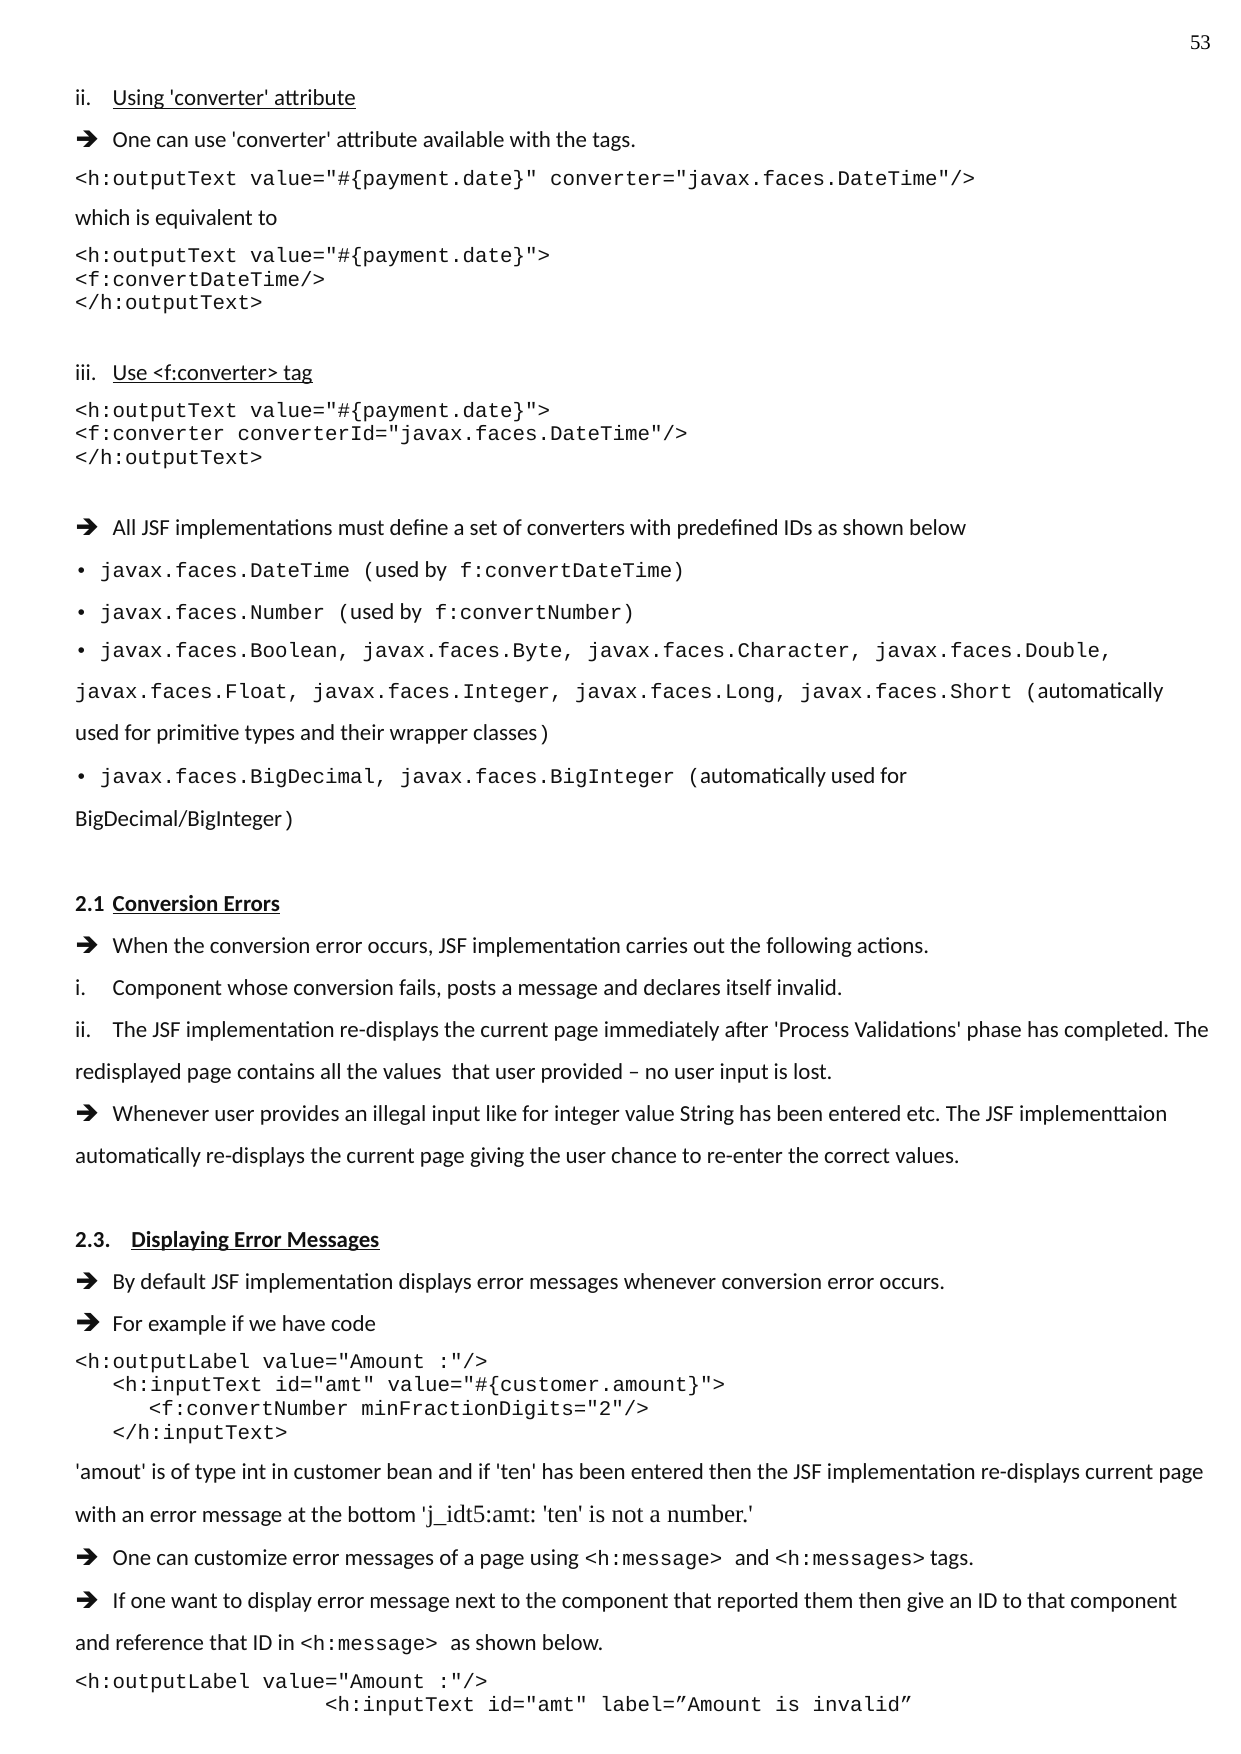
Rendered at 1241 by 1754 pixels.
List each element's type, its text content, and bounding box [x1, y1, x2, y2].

text 2.1 Conversion Errors [75, 889, 1211, 917]
text ii. Using 'converter' attribute [75, 83, 1211, 112]
text </h:outputText> [75, 292, 1211, 316]
list All JSF implementations must define a set of converters with predefined IDs as shown below [75, 513, 1211, 541]
list iii. Use <f:converter> tag [75, 358, 1211, 386]
text used for primitive types and their wrapper classes) [75, 718, 1211, 747]
text • javax.faces.Boolean, javax.faces.Byte, javax.faces.Character, javax.faces.Double, [75, 640, 1211, 664]
text </h:inputText> [75, 1422, 1211, 1445]
text <f:convertDateTime/> [75, 268, 1211, 292]
text • javax.faces.DateTime (used by f:convertDateTime) [75, 555, 1211, 583]
text i. Component whose conversion fails, posts a message and declares itself invalid. [75, 973, 1211, 1001]
text BigDecimal/BigInteger) [75, 804, 1211, 833]
list If one want to display error message next to the component that reported them then give an ID to that component and reference that ID in <h:message> as shown below. [75, 1586, 1211, 1656]
text • javax.faces.BigDecimal, javax.faces.BigInteger (automatically used for [75, 761, 1211, 790]
text which is equivalent to [75, 203, 1211, 231]
text javax.faces.Float, javax.faces.Integer, javax.faces.Long, javax.faces.Short (automatically [75, 676, 1211, 704]
text <h:outputLabel value="Amount :"/> [75, 1351, 1211, 1374]
text • javax.faces.Number (used by f:convertNumber) [75, 597, 1211, 626]
text ii. The JSF implementation re-displays the current page immediately after 'Process Validations' phase has completed. The redisplayed page contains all the values that user provided – no user input is lost. [75, 1015, 1211, 1085]
list For example if we have code [75, 1309, 1211, 1337]
text <f:convertNumber minFractionDigits="2"/> [75, 1398, 1211, 1422]
text <h:outputText value="#{payment.date}" converter="javax.faces.DateTime"/> [75, 167, 1211, 191]
text 2.3. Displaying Error Messages [75, 1225, 1211, 1253]
text <f:converter converterId="javax.faces.DateTime"/> [75, 423, 1211, 447]
text </h:outputText> [75, 447, 1211, 471]
text <h:outputLabel value="Amount :"/> [75, 1671, 1211, 1694]
list One can customize error messages of a page using <h:message> and <h:messages> tags. [75, 1543, 1211, 1572]
text <h:inputText id="amt" label=”Amount is invalid” [75, 1694, 1211, 1718]
list Whenever user provides an illegal input like for integer value String has been entered etc. The JSF implementtaion automatically re-displays the current page giving the user chance to re-enter the correct values. [75, 1099, 1211, 1169]
text 'amout' is of type int in customer bean and if 'ten' has been entered then the JSF implementation re-displays current page with an error message at the bottom 'j_idt5:amt: 'ten' is not a number.' [75, 1457, 1211, 1528]
text <h:outputText value="#{payment.date}"> [75, 245, 1211, 268]
text <h:inputText id="amt" value="#{customer.amount}"> [75, 1374, 1211, 1398]
list When the conversion error occurs, JSF implementation carries out the following actions. [75, 931, 1211, 959]
list By default JSF implementation displays error messages whenever conversion error occurs. [75, 1267, 1211, 1295]
list One can use 'converter' attribute available with the tags. [75, 126, 1211, 153]
text <h:outputText value="#{payment.date}"> [75, 400, 1211, 423]
